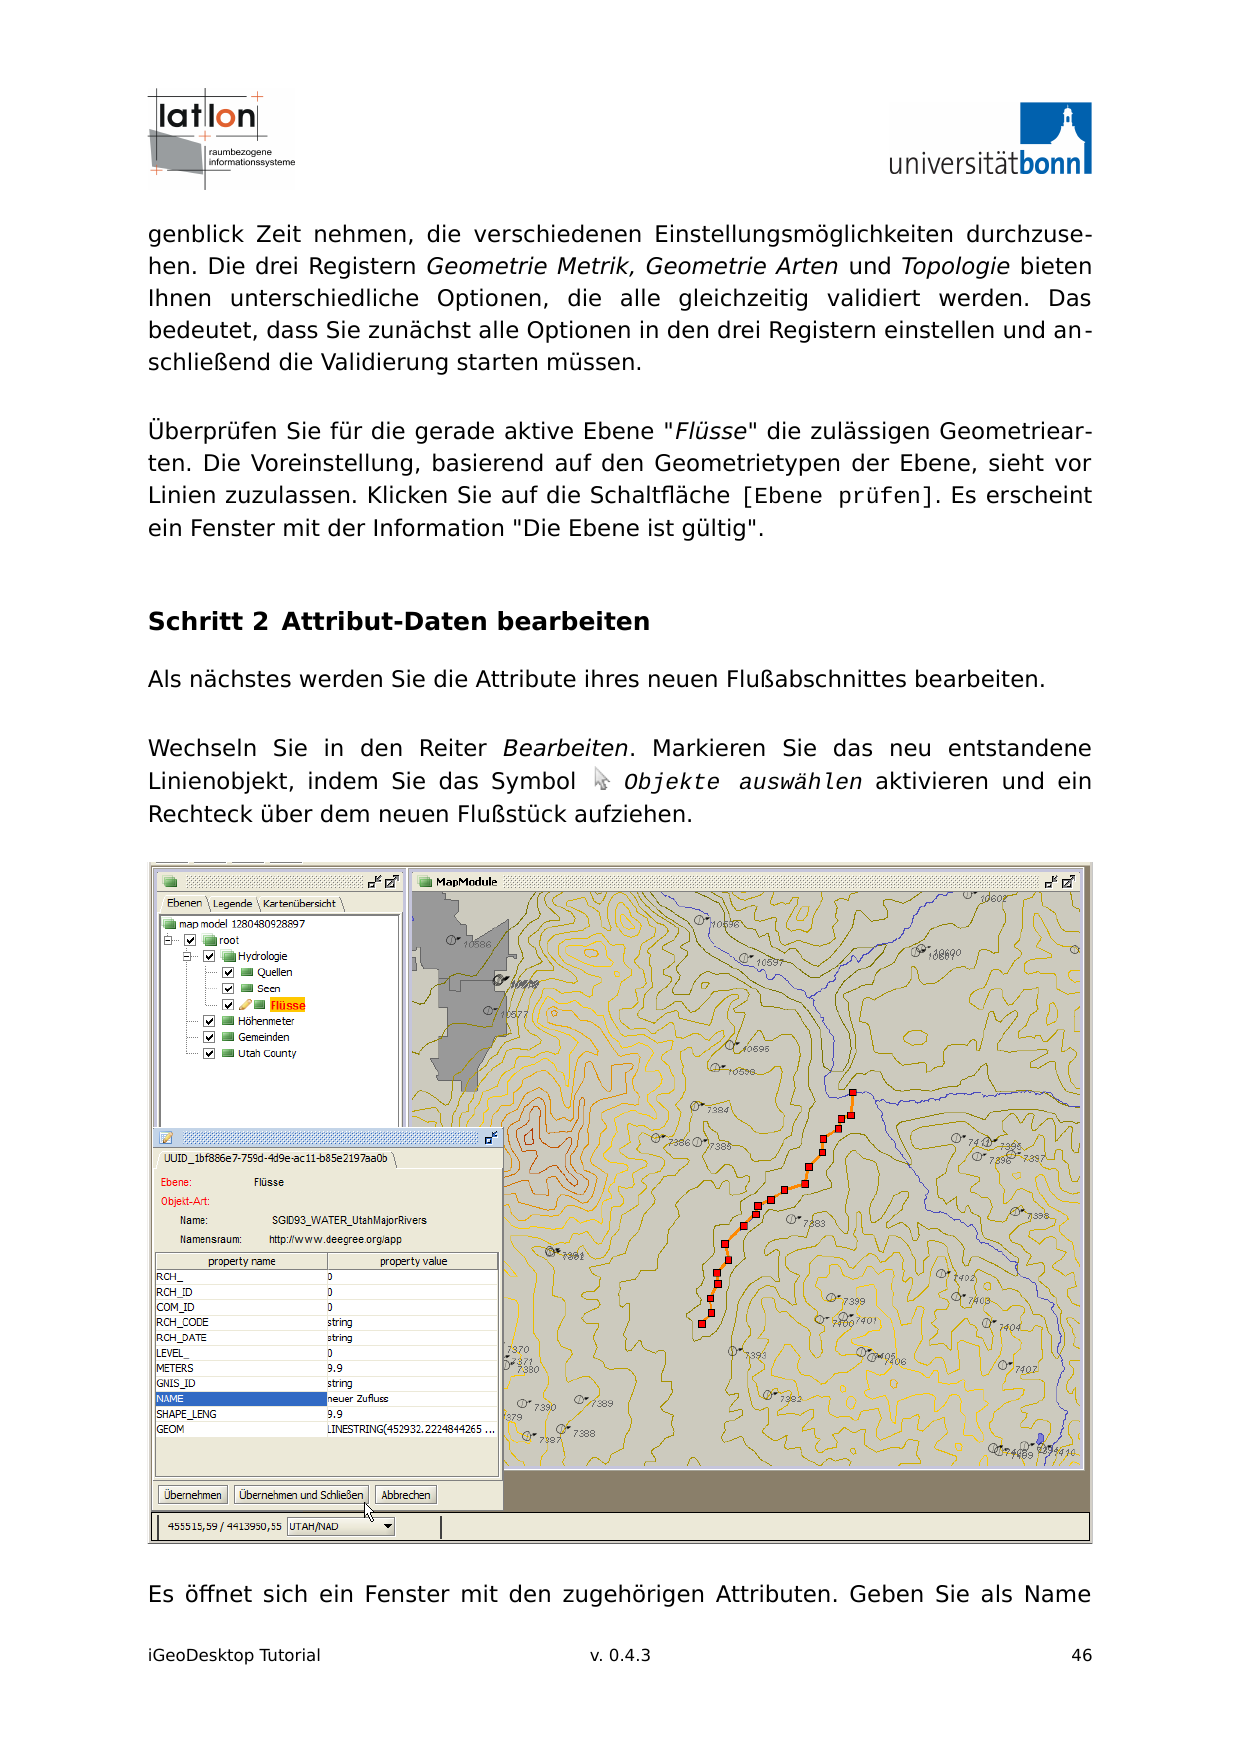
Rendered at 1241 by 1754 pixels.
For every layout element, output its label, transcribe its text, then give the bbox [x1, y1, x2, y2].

subtitle Attribut-Daten bearbeiten [148, 607, 1092, 636]
text genblick Zeit nehmen, die ver­schiedenen Einstellungsmöglichkeiten durchzuse­hen. Die drei Registern Geome­trie Metrik, Geometrie Arten und Topologie bie­ten Ihnen unterschiedliche Optio­nen, die alle gleichzeitig validiert werden. Das bedeutet, dass Sie zunächst alle Optionen in den drei Registern einstellen und an­schließend die Validierung star­ten müssen. [148, 221, 1092, 376]
picture [889, 102, 1093, 174]
text Überprüfen Sie für die gerade aktive Ebene "Flüsse" die zulässigen Geometriear­ten. Die Voreinstellung, basierend auf den Geometrietypen der Ebene, sieht vor Linien zuzulassen. Klicken Sie auf die Schaltfläche [Ebene prüfen]. Es er­scheint ein Fenster mit der Information "Die Ebene ist gültig". [148, 418, 1092, 542]
text Wechseln Sie in den Reiter Bearbeiten. Markieren Sie das neu entstandene Linienobjekt, indem Sie das Symbol Objekte auswählen aktivieren und ein Rechteck über dem neuen Flußstück aufziehen. [148, 735, 1092, 828]
text Als nächstes werden Sie die Attribute ihres neuen Flußabschnittes bearbeiten. [148, 666, 1092, 693]
text Es öffnet sich ein Fenster mit den zugehörigen Attributen. Geben Sie als Name [148, 1544, 1092, 1608]
picture [589, 766, 612, 790]
picture [147, 88, 295, 190]
picture [147, 862, 1093, 1544]
